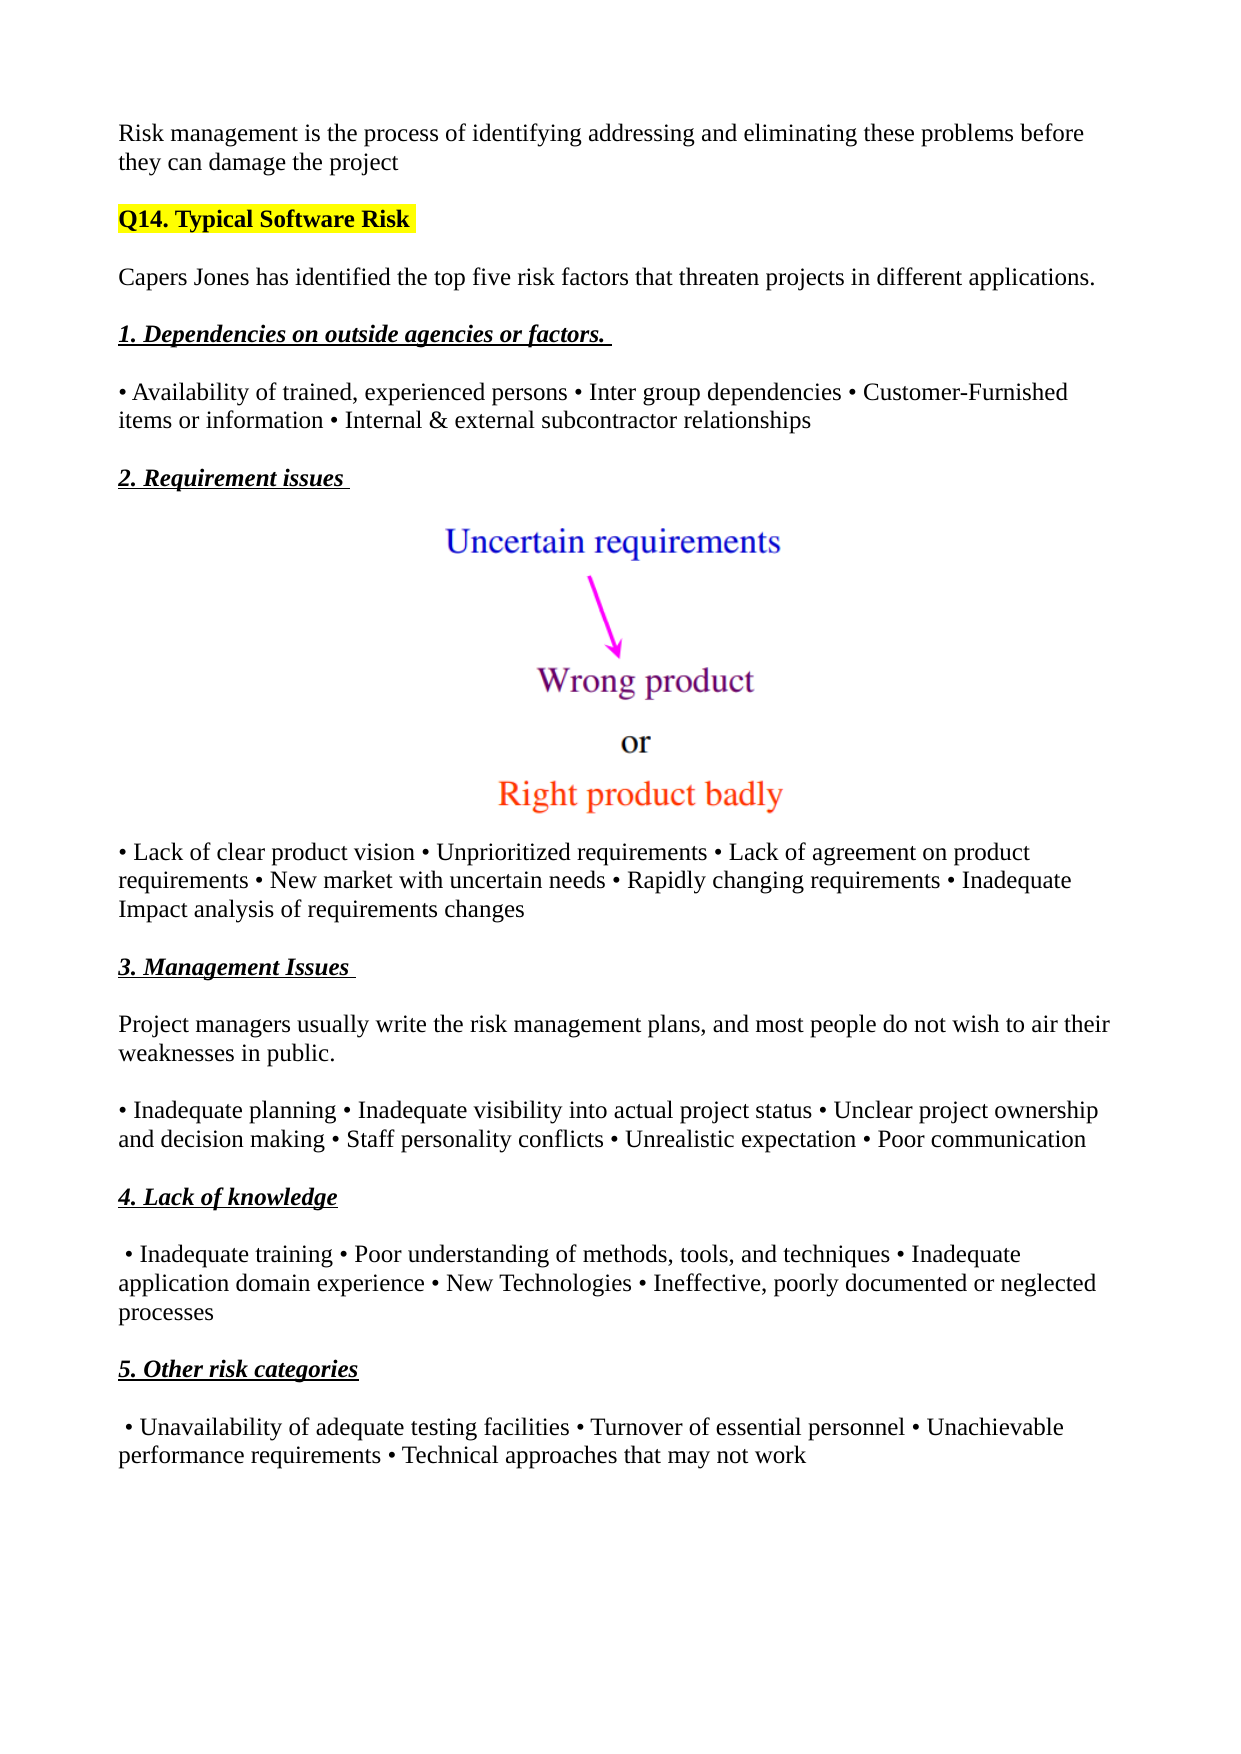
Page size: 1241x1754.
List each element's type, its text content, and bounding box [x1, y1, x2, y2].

text 5. Other risk categories [118, 1354, 1122, 1383]
text 1. Dependencies on outside agencies or factors. [118, 319, 1122, 348]
text 4. Lack of knowledge [118, 1182, 1122, 1211]
text 2. Requirement issues [118, 463, 1122, 492]
picture [430, 520, 811, 824]
text • Unavailability of adequate testing facilities • Turnover of essential personnel • Unachievable performance requirements • Technical approaches that may not work [118, 1412, 1122, 1469]
text • Lack of clear product vision • Unprioritized requirements • Lack of agreement on product requirements • New market with uncertain needs • Rapidly changing requirements • Inadequate Impact analysis of requirements changes [118, 837, 1122, 923]
text Q14. Typical Software Risk [118, 204, 1122, 233]
text • Availability of trained, experienced persons • Inter group dependencies • Customer-Furnished items or information • Internal & external subcontractor relationships [118, 377, 1122, 434]
text • Inadequate training • Poor understanding of methods, tools, and techniques • Inadequate application domain experience • New Technologies • Ineffective, poorly documented or neglected processes [118, 1239, 1122, 1326]
text • Inadequate planning • Inadequate visibility into actual project status • Unclear project ownership and decision making • Staff personality conflicts • Unrealistic expectation • Poor communication [118, 1096, 1122, 1153]
text Risk management is the process of identifying addressing and eliminating these problems before they can damage the project [118, 118, 1122, 176]
text 3. Management Issues [118, 952, 1122, 981]
text Capers Jones has identified the top five risk factors that threaten projects in different applications. [118, 262, 1122, 291]
text Project managers usually write the risk management plans, and most people do not wish to air their weaknesses in public. [118, 1009, 1122, 1067]
